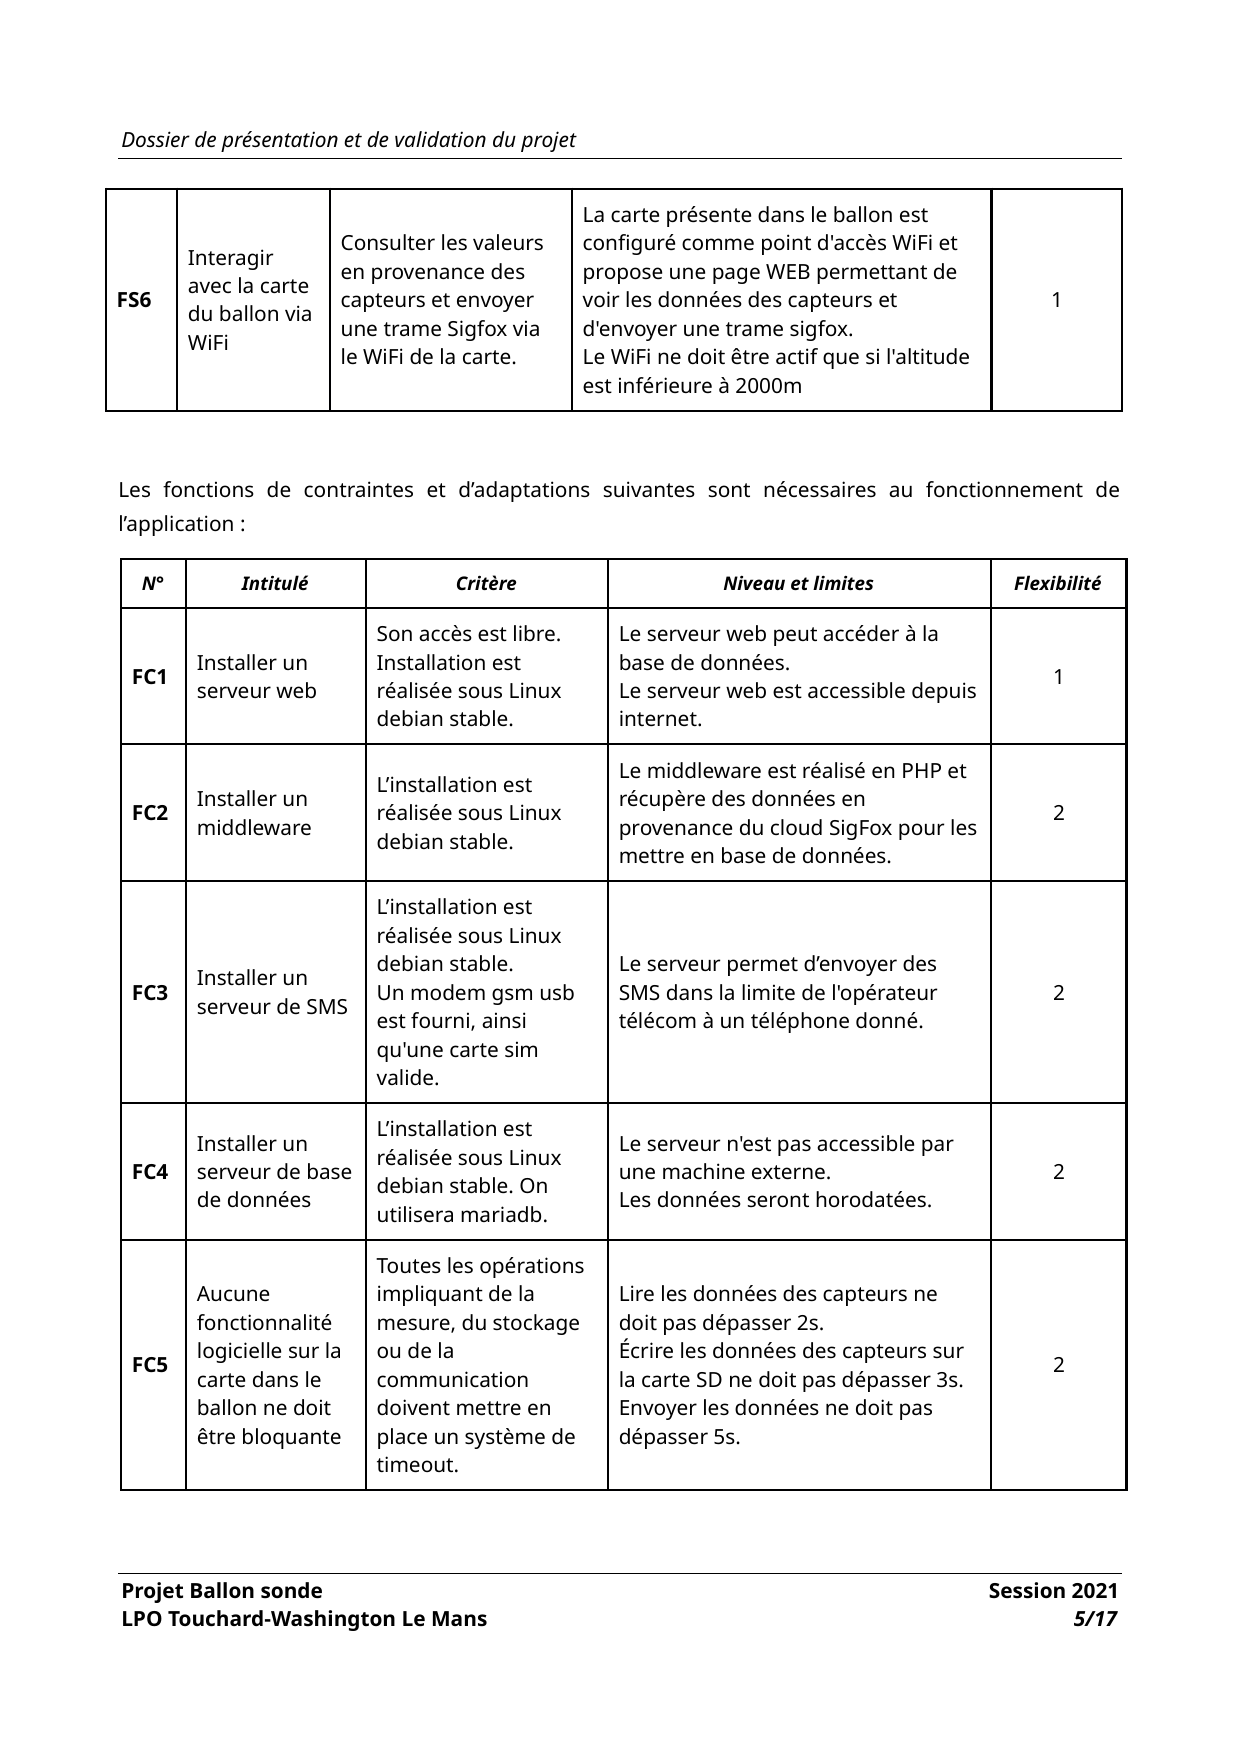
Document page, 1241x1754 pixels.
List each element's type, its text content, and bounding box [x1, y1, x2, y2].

table_cell 2 [992, 1104, 1125, 1239]
table_cell Lire les données des capteurs ne doit pas dépasser 2s. Écrire les données des capteurs sur la carte SD ne doit pas dépasser 3s. Envoyer les données ne doit pas dépasser 5s. [609, 1241, 990, 1489]
table_cell Toutes les opérations impliquant de la mesure, du stockage ou de la communication doivent mettre en place un système de timeout. [367, 1241, 607, 1489]
table_cell Installer un serveur de base de données [187, 1104, 365, 1239]
table_cell Le serveur web peut accéder à la base de données. Le serveur web est accessible depuis internet. [609, 609, 990, 743]
table_header Critère [367, 560, 607, 607]
text Les fonctions de contraintes et d’adaptations suivantes sont nécessaires au fonctionnement de l’application : [118, 475, 1122, 538]
table_cell 1 [992, 609, 1125, 743]
table_header N° [122, 560, 185, 607]
table_cell Le serveur n'est pas accessible par une machine externe. Les données seront horodatées. [609, 1104, 990, 1239]
table_cell Interagir avec la carte du ballon via WiFi [178, 190, 329, 409]
table_cell FC5 [122, 1241, 185, 1489]
table_cell 1 [993, 190, 1121, 409]
table_cell L’installation est réalisée sous Linux debian stable. [367, 745, 607, 880]
table_cell FS6 [107, 190, 176, 409]
table_cell FC1 [122, 609, 185, 743]
table_cell 2 [992, 745, 1125, 880]
table_cell FC2 [122, 745, 185, 880]
table_cell Le middleware est réalisé en PHP et récupère des données en provenance du cloud SigFox pour les mettre en base de données. [609, 745, 990, 880]
table_cell La carte présente dans le ballon est configuré comme point d'accès WiFi et propose une page WEB permettant de voir les données des capteurs et d'envoyer une trame sigfox. Le WiFi ne doit être actif que si l'altitude est inférieure à 2000m [573, 190, 990, 409]
table_cell L’installation est réalisée sous Linux debian stable. On utilisera mariadb. [367, 1104, 607, 1239]
table_cell 2 [992, 1241, 1125, 1489]
table_header Niveau et limites [609, 560, 990, 607]
table_cell Installer un middleware [187, 745, 365, 880]
table_header Flexibilité [992, 560, 1125, 607]
table_cell Le serveur permet d’envoyer des SMS dans la limite de l'opérateur télécom à un téléphone donné. [609, 882, 990, 1102]
table_cell Son accès est libre. Installation est réalisée sous Linux debian stable. [367, 609, 607, 743]
table_header Intitulé [187, 560, 365, 607]
table_cell L’installation est réalisée sous Linux debian stable. Un modem gsm usb est fourni, ainsi qu'une carte sim valide. [367, 882, 607, 1102]
table_cell 2 [992, 882, 1125, 1102]
table_cell FC3 [122, 882, 185, 1102]
table_cell Installer un serveur web [187, 609, 365, 743]
table_cell FC4 [122, 1104, 185, 1239]
table_cell Aucune fonctionnalité logicielle sur la carte dans le ballon ne doit être bloquante [187, 1241, 365, 1489]
table_cell Installer un serveur de SMS [187, 882, 365, 1102]
table_cell Consulter les valeurs en provenance des capteurs et envoyer une trame Sigfox via le WiFi de la carte. [331, 190, 571, 409]
